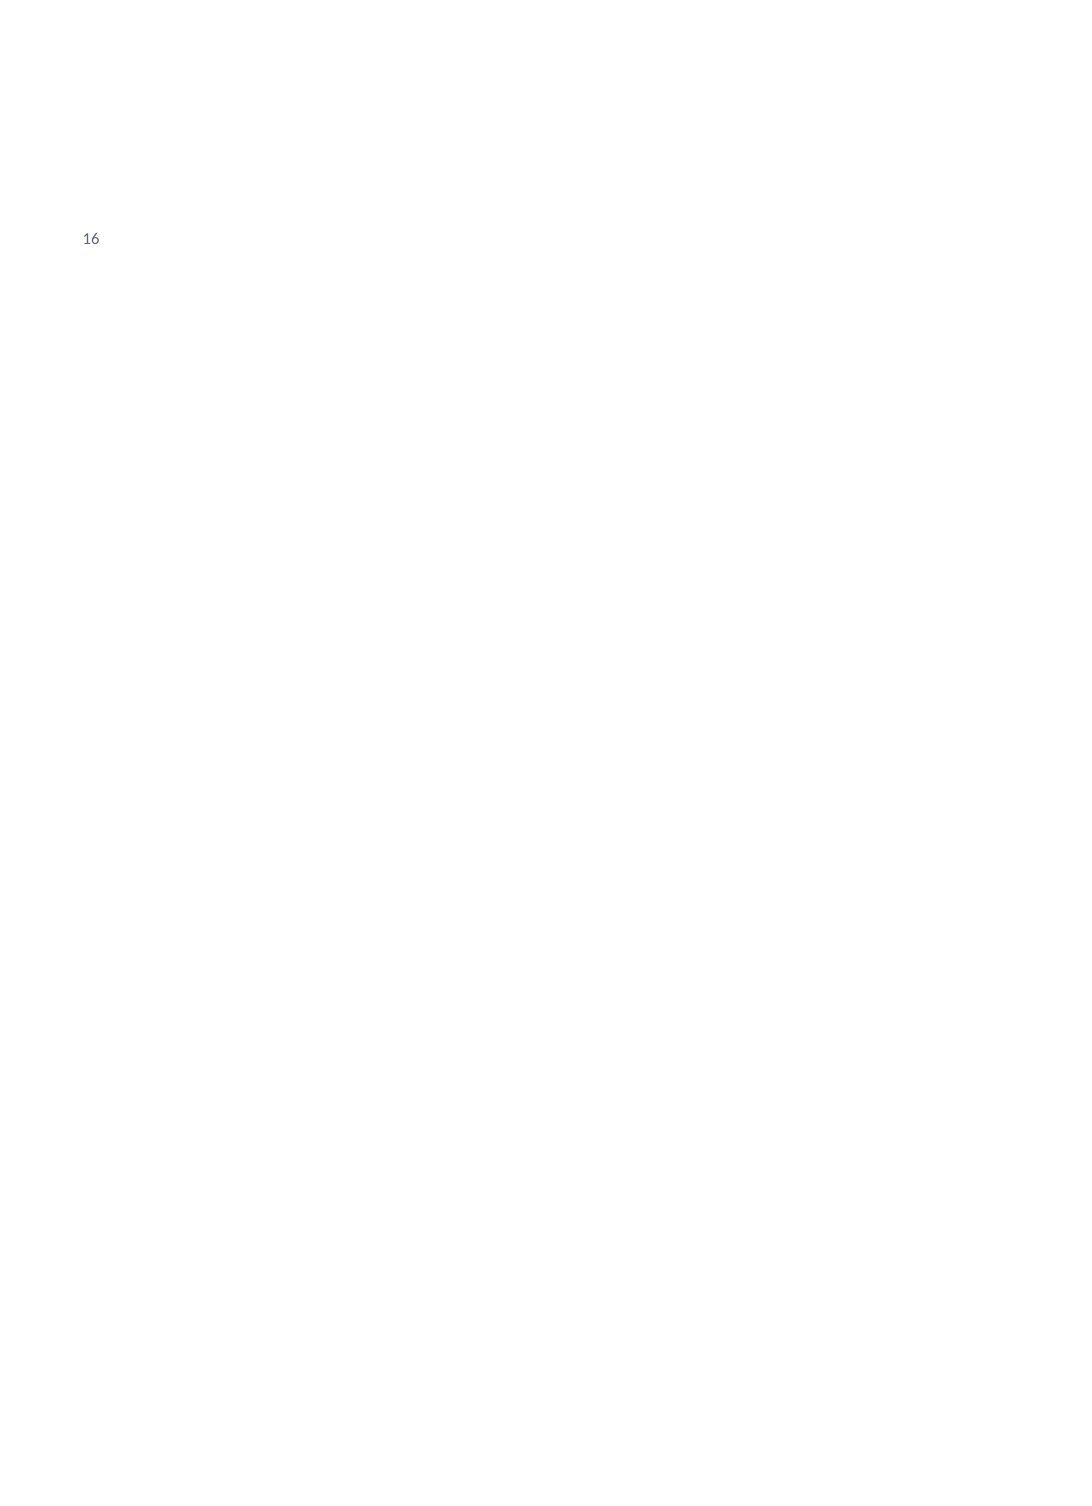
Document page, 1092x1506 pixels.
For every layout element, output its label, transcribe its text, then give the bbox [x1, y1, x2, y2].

text 16 [82, 228, 1023, 249]
